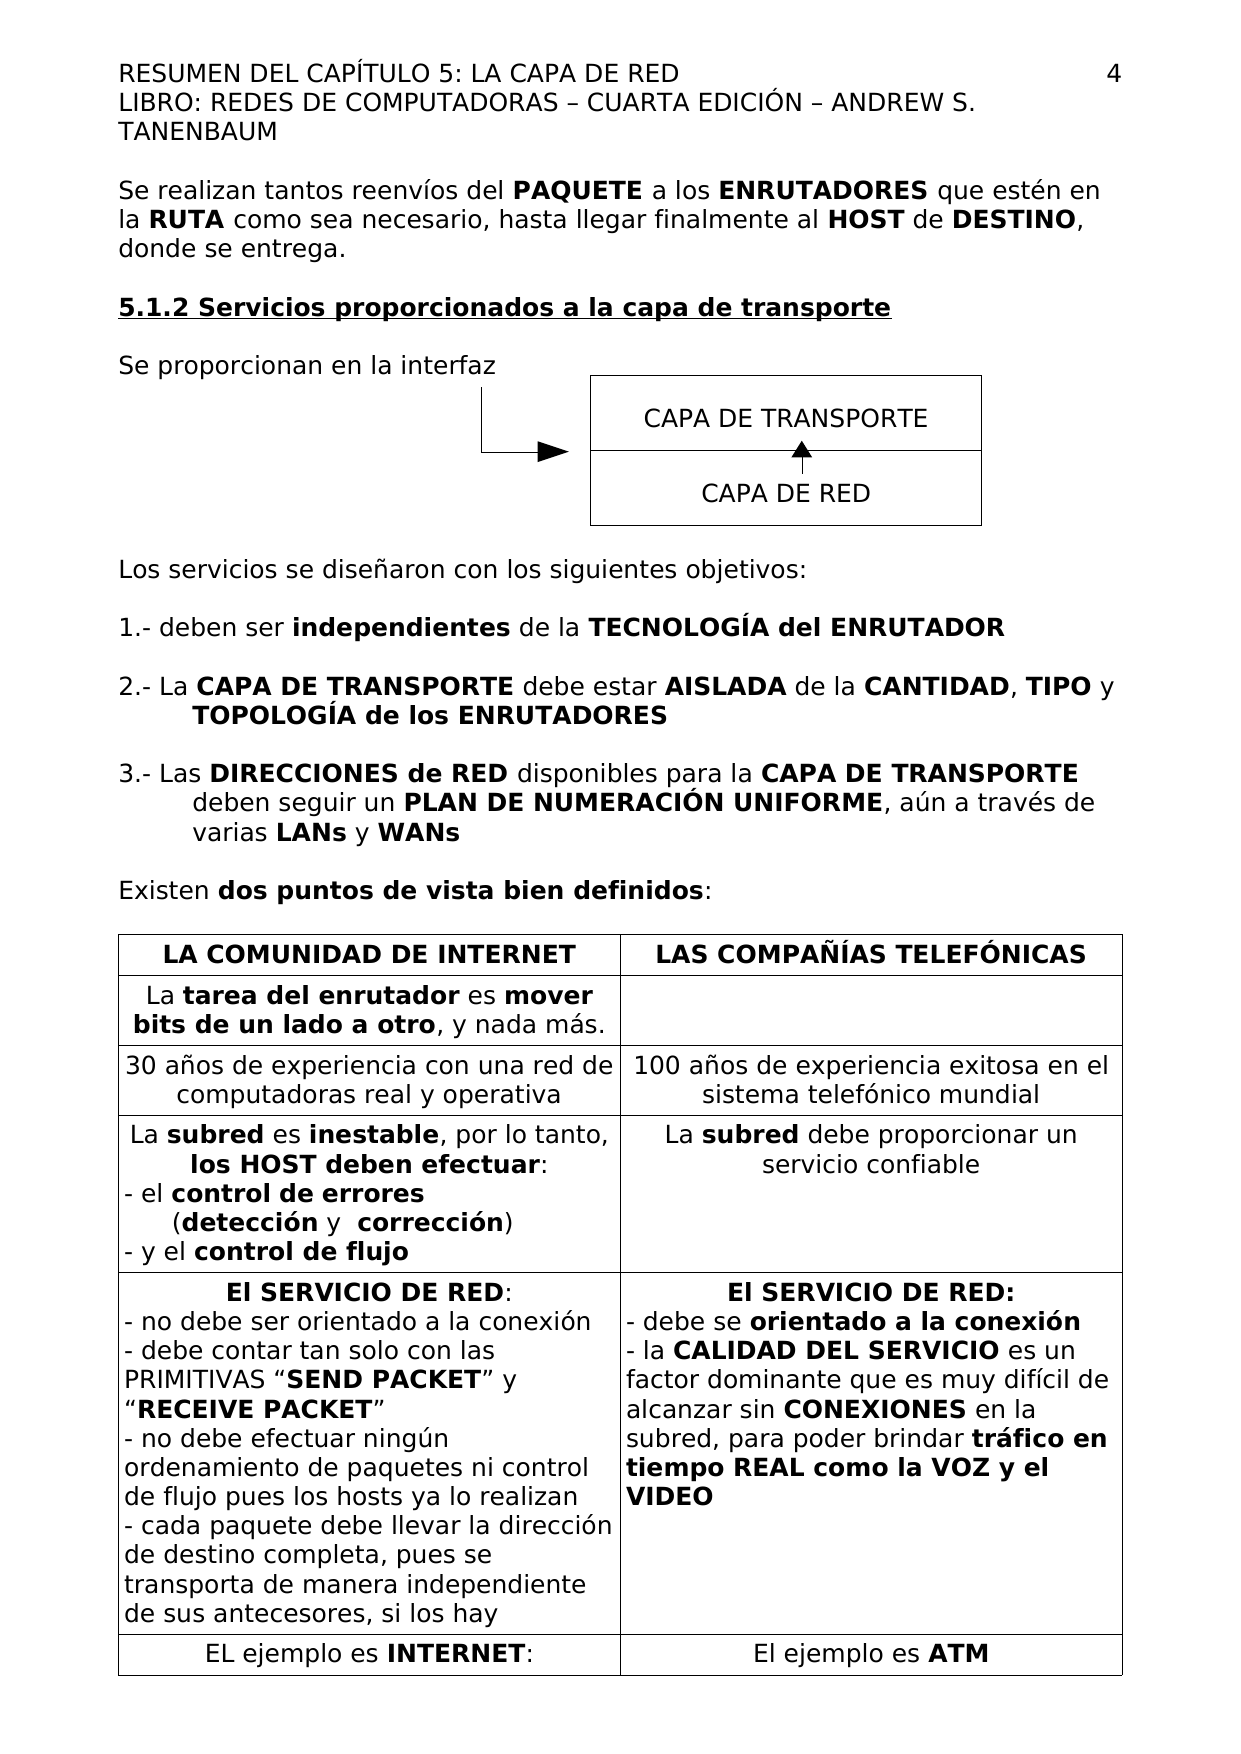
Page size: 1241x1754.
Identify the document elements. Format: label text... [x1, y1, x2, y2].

table_cell 100 años de experiencia exitosa en el sistema telefónico mundial [621, 1046, 1122, 1115]
text 2.- La CAPA DE TRANSPORTE debe estar AISLADA de la CANTIDAD, TIPO y TOPOLOGÍA de los ENRUTADORES [118, 672, 1122, 730]
table_header LAS COMPAÑÍAS TELEFÓNICAS [621, 935, 1122, 975]
text Los servicios se diseñaron con los siguientes objetivos: [118, 555, 1122, 584]
table_cell El ejemplo es ATM [621, 1635, 1122, 1674]
table_cell El SERVICIO DE RED: - debe se orientado a la conexión - la CALIDAD DEL SERVICIO es un factor dominante que es muy difícil de alcanzar sin CONEXIONES en la subred, para poder brindar tráfico en tiempo REAL como la VOZ y el VIDEO [621, 1273, 1122, 1634]
text 5.1.2 Servicios proporcionados a la capa de transporte [118, 293, 1122, 322]
table_cell La subred debe proporcionar un servicio confiable [621, 1116, 1122, 1272]
text 1.- deben ser independientes de la TECNOLOGÍA del ENRUTADOR [118, 613, 1122, 643]
text Existen dos puntos de vista bien definidos: [118, 876, 1122, 905]
text Se proporcionan en la interfaz [118, 351, 1122, 380]
table_cell La tarea del enrutador es mover bits de un lado a otro, y nada más. [119, 976, 620, 1045]
table_cell La subred es inestable, por lo tanto, los HOST deben efectuar: - el control de errores (detección y corrección) - y el control de flujo [119, 1116, 620, 1272]
text Se realizan tantos reenvíos del PAQUETE a los ENRUTADORES que estén en la RUTA como sea necesario, hasta llegar finalmente al HOST de DESTINO, donde se entrega. [118, 176, 1122, 263]
table_cell EL ejemplo es INTERNET: [119, 1635, 620, 1674]
table_header LA COMUNIDAD DE INTERNET [119, 935, 620, 975]
table_cell El SERVICIO DE RED: - no debe ser orientado a la conexión - debe contar tan solo con las PRIMITIVAS “SEND PACKET” y “RECEIVE PACKET” - no debe efectuar ningún ordenamiento de paquetes ni control de flujo pues los hosts ya lo realizan - cada paquete debe llevar la dirección de destino completa, pues se transporta de manera independiente de sus antecesores, si los hay [119, 1273, 620, 1634]
table_cell 30 años de experiencia con una red de computadoras real y operativa [119, 1046, 620, 1115]
text 3.- Las DIRECCIONES de RED disponibles para la CAPA DE TRANSPORTE deben seguir un PLAN DE NUMERACIÓN UNIFORME, aún a través de varias LANs y WANs [118, 759, 1122, 847]
table_cell [621, 976, 1122, 1045]
